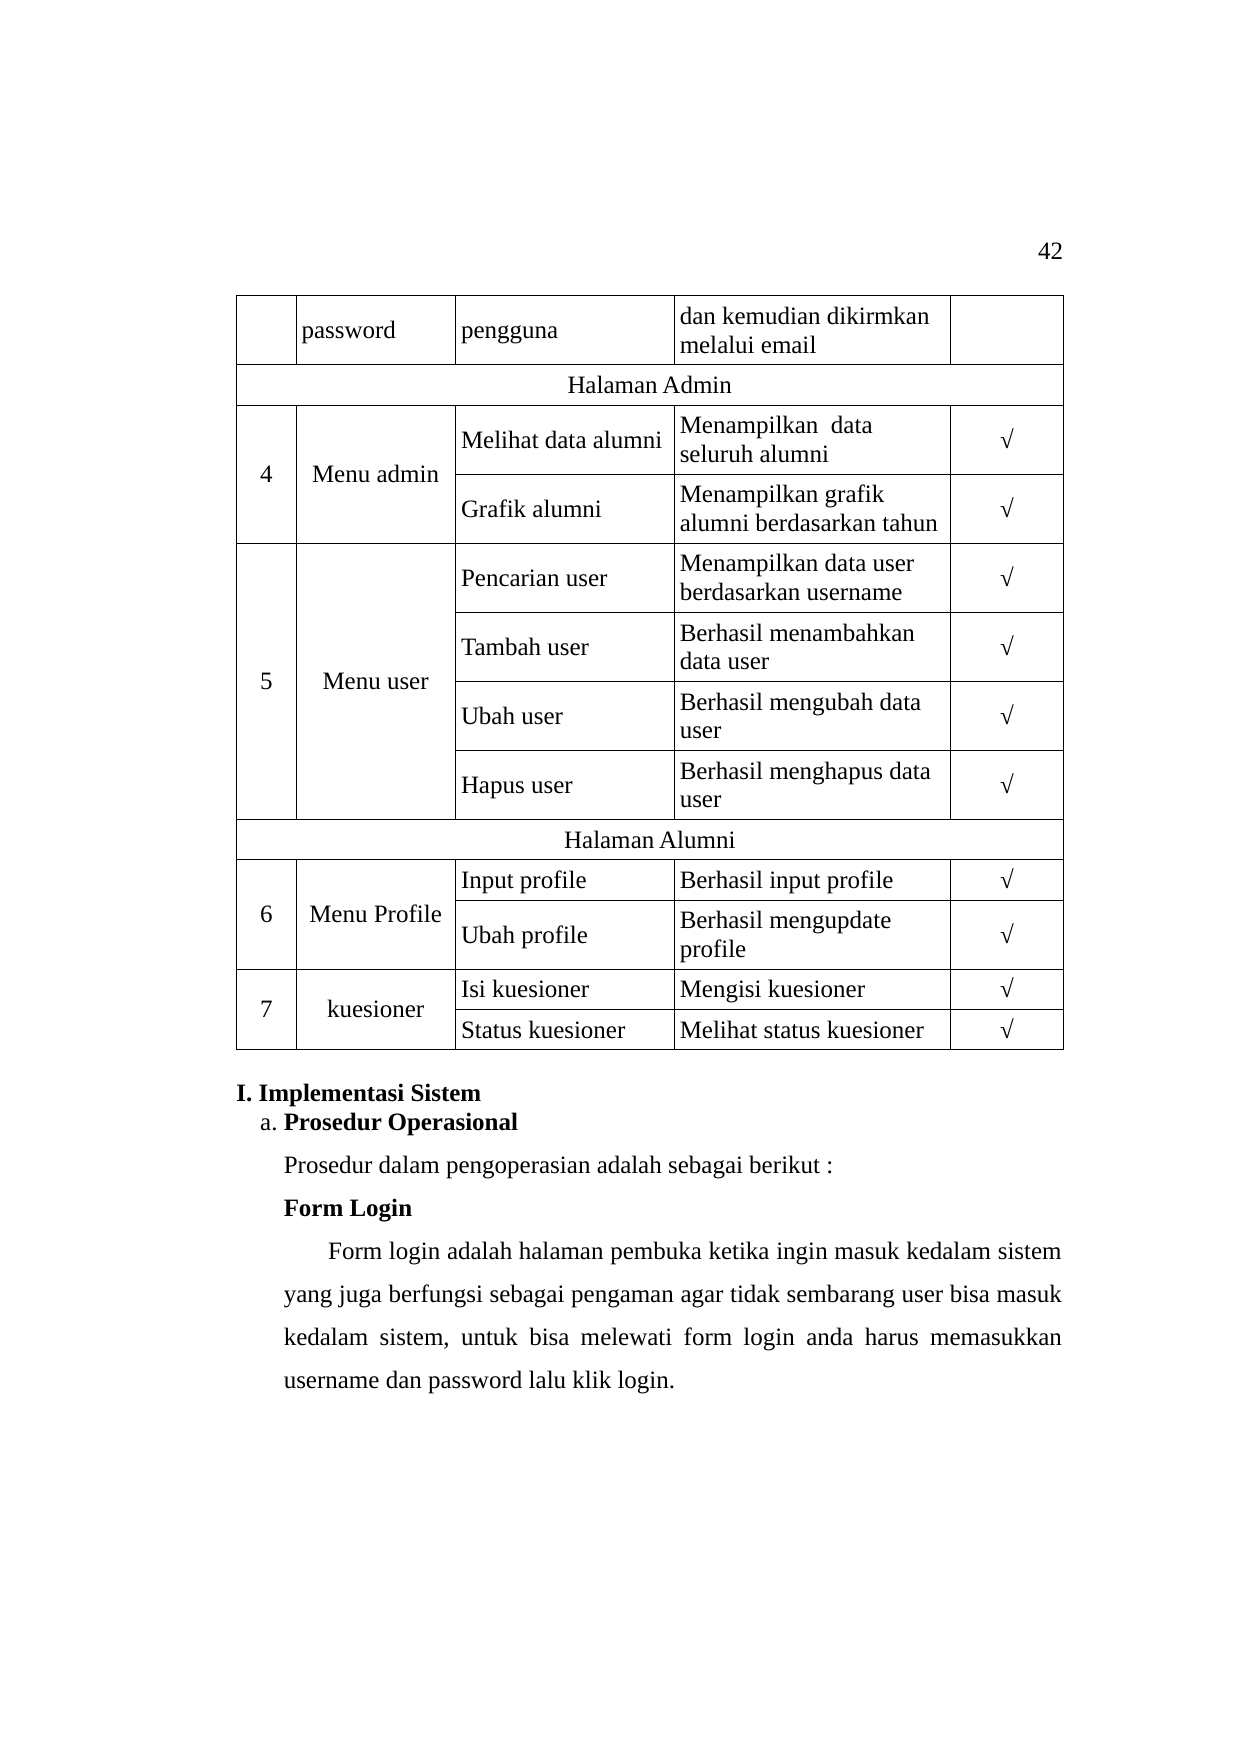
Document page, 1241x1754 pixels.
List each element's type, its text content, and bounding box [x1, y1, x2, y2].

table_cell 4 [237, 406, 296, 543]
table_cell Berhasil menambahkan data user [675, 613, 950, 681]
table_cell √ [951, 544, 1063, 612]
table_cell √ [951, 1010, 1063, 1049]
table_cell Mengisi kuesioner [675, 970, 950, 1009]
table_cell 7 [237, 970, 296, 1049]
table_cell Berhasil input profile [675, 860, 950, 899]
text I. Implementasi Sistem [236, 1078, 1063, 1107]
table_cell √ [951, 751, 1063, 819]
text a. Prosedur Operasional [260, 1107, 1063, 1136]
table_cell Tambah user [456, 613, 674, 681]
table_cell Berhasil mengubah data user [675, 682, 950, 750]
table_cell Berhasil menghapus data user [675, 751, 950, 819]
table_cell [237, 296, 296, 364]
table_cell √ [951, 901, 1063, 969]
table_cell Pencarian user [456, 544, 674, 612]
table_cell Status kuesioner [456, 1010, 674, 1049]
table_cell √ [951, 970, 1063, 1009]
table_cell Halaman Admin [237, 365, 1063, 404]
table_cell kuesioner [297, 970, 455, 1049]
table_cell √ [951, 613, 1063, 681]
table_cell √ [951, 406, 1063, 474]
text Prosedur dalam pengoperasian adalah sebagai berikut : [283, 1150, 1063, 1179]
table_cell Menu admin [297, 406, 455, 543]
table_cell 6 [237, 860, 296, 969]
table_cell Melihat data alumni [456, 406, 674, 474]
table_cell Grafik alumni [456, 475, 674, 543]
table_cell Menampilkan grafik alumni berdasarkan tahun [675, 475, 950, 543]
table_cell password [297, 296, 455, 364]
table_cell Halaman Alumni [237, 820, 1063, 859]
table_cell 5 [237, 544, 296, 819]
table_cell Menu user [297, 544, 455, 819]
table_cell Ubah user [456, 682, 674, 750]
table_cell Menampilkan data user berdasarkan username [675, 544, 950, 612]
table_cell Menampilkan data seluruh alumni [675, 406, 950, 474]
table_cell pengguna [456, 296, 674, 364]
text Form Login [283, 1193, 1063, 1222]
table_cell √ [951, 682, 1063, 750]
table_cell Hapus user [456, 751, 674, 819]
table_cell Isi kuesioner [456, 970, 674, 1009]
table_cell Ubah profile [456, 901, 674, 969]
table_cell Menu Profile [297, 860, 455, 969]
table_cell Berhasil mengupdate profile [675, 901, 950, 969]
table_cell [951, 296, 1063, 364]
table_cell √ [951, 860, 1063, 899]
text Form login adalah halaman pembuka ketika ingin masuk kedalam sistem yang juga berfungsi sebagai pengaman agar tidak sembarang user bisa masuk kedalam sistem, untuk bisa melewati form login anda harus memasukkan username dan password lalu klik login. [283, 1236, 1063, 1394]
table_cell Input profile [456, 860, 674, 899]
table_cell dan kemudian dikirmkan melalui email [675, 296, 950, 364]
table_cell Melihat status kuesioner [675, 1010, 950, 1049]
table_cell √ [951, 475, 1063, 543]
